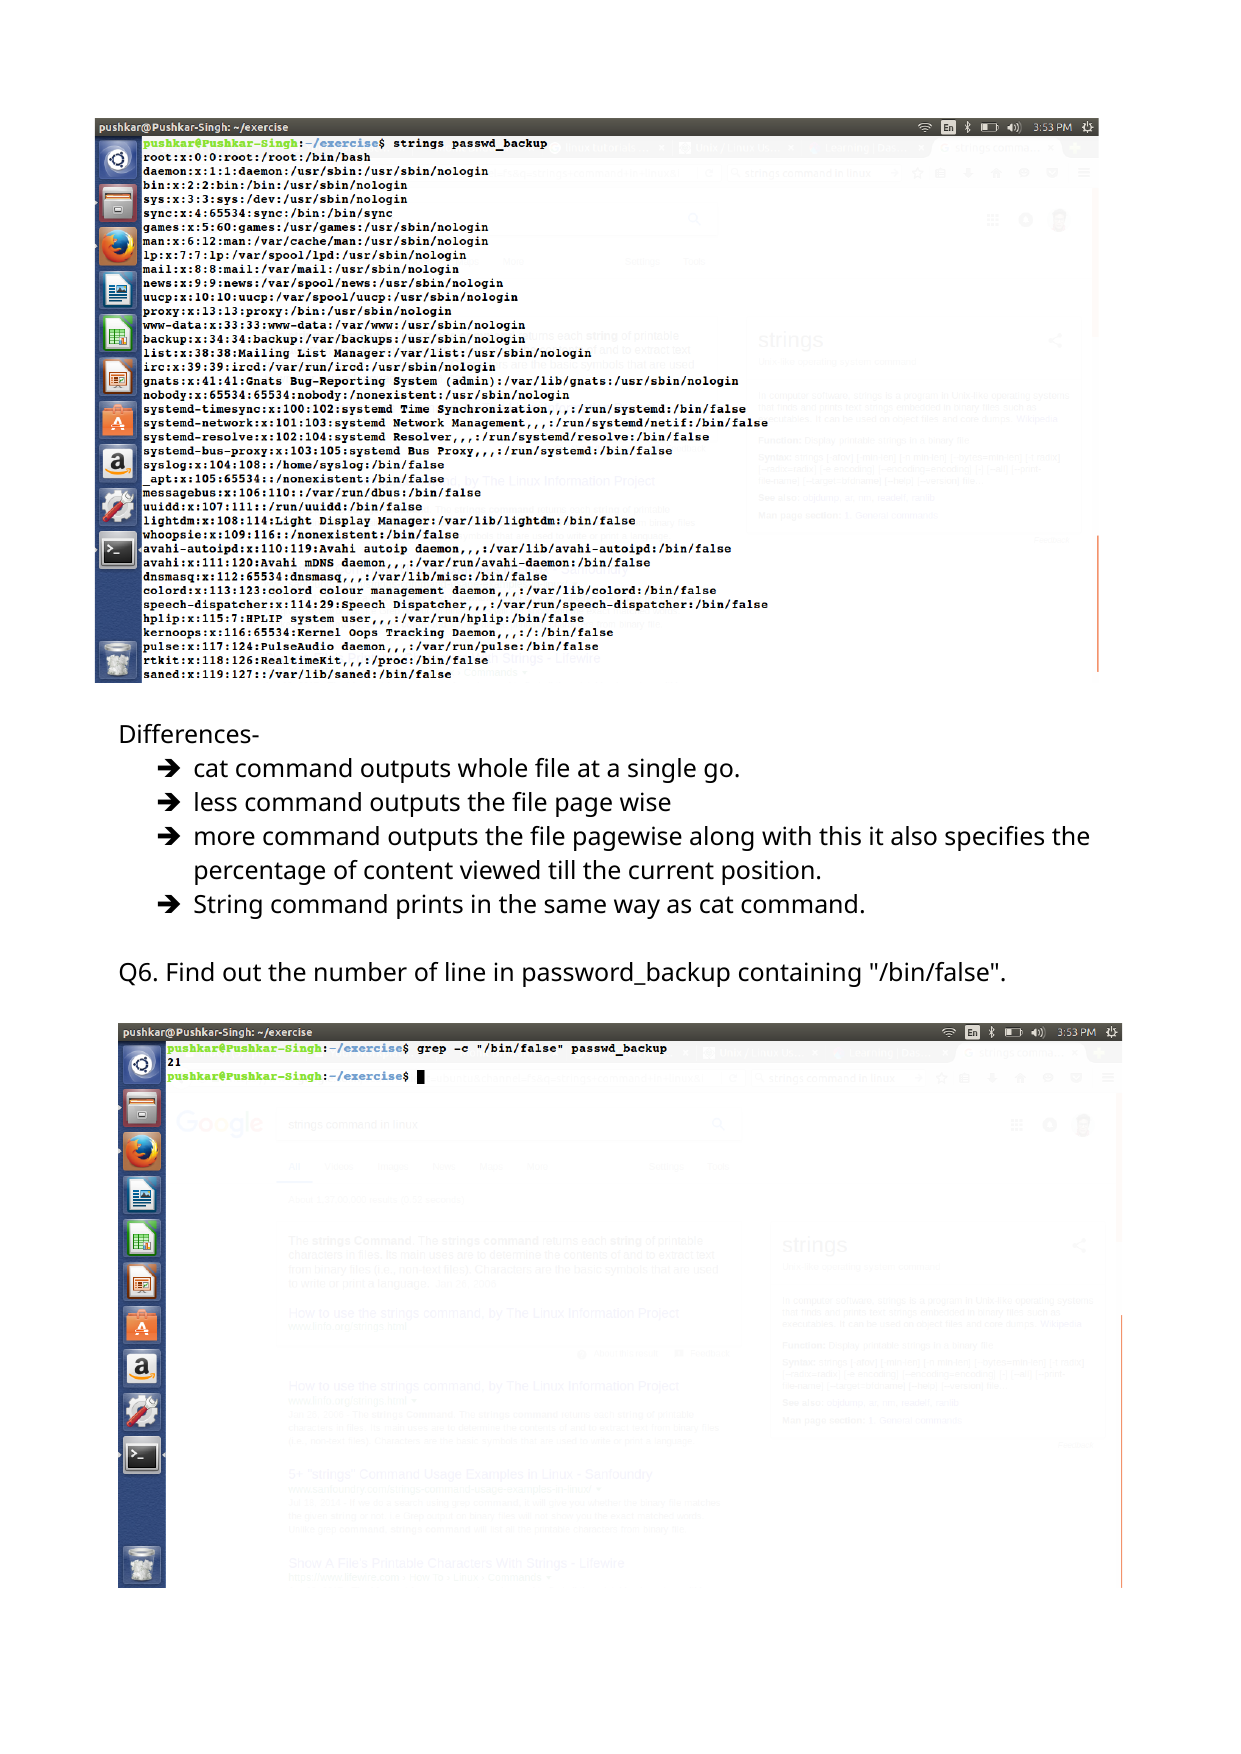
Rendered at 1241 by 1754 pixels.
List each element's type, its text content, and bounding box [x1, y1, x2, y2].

list cat command outputs whole file at a single go. [156, 751, 1122, 785]
picture [118, 1023, 1123, 1588]
text Q6. Find out the number of line in password_backup containing "/bin/false". [118, 955, 1122, 989]
list String command prints in the same way as cat command. [156, 887, 1122, 921]
text Differences- [118, 717, 1122, 751]
list more command outputs the file pagewise along with this it also specifies the percentage of content viewed till the current position. [156, 819, 1122, 887]
list less command outputs the file page wise [156, 785, 1122, 819]
picture [94, 118, 1099, 683]
